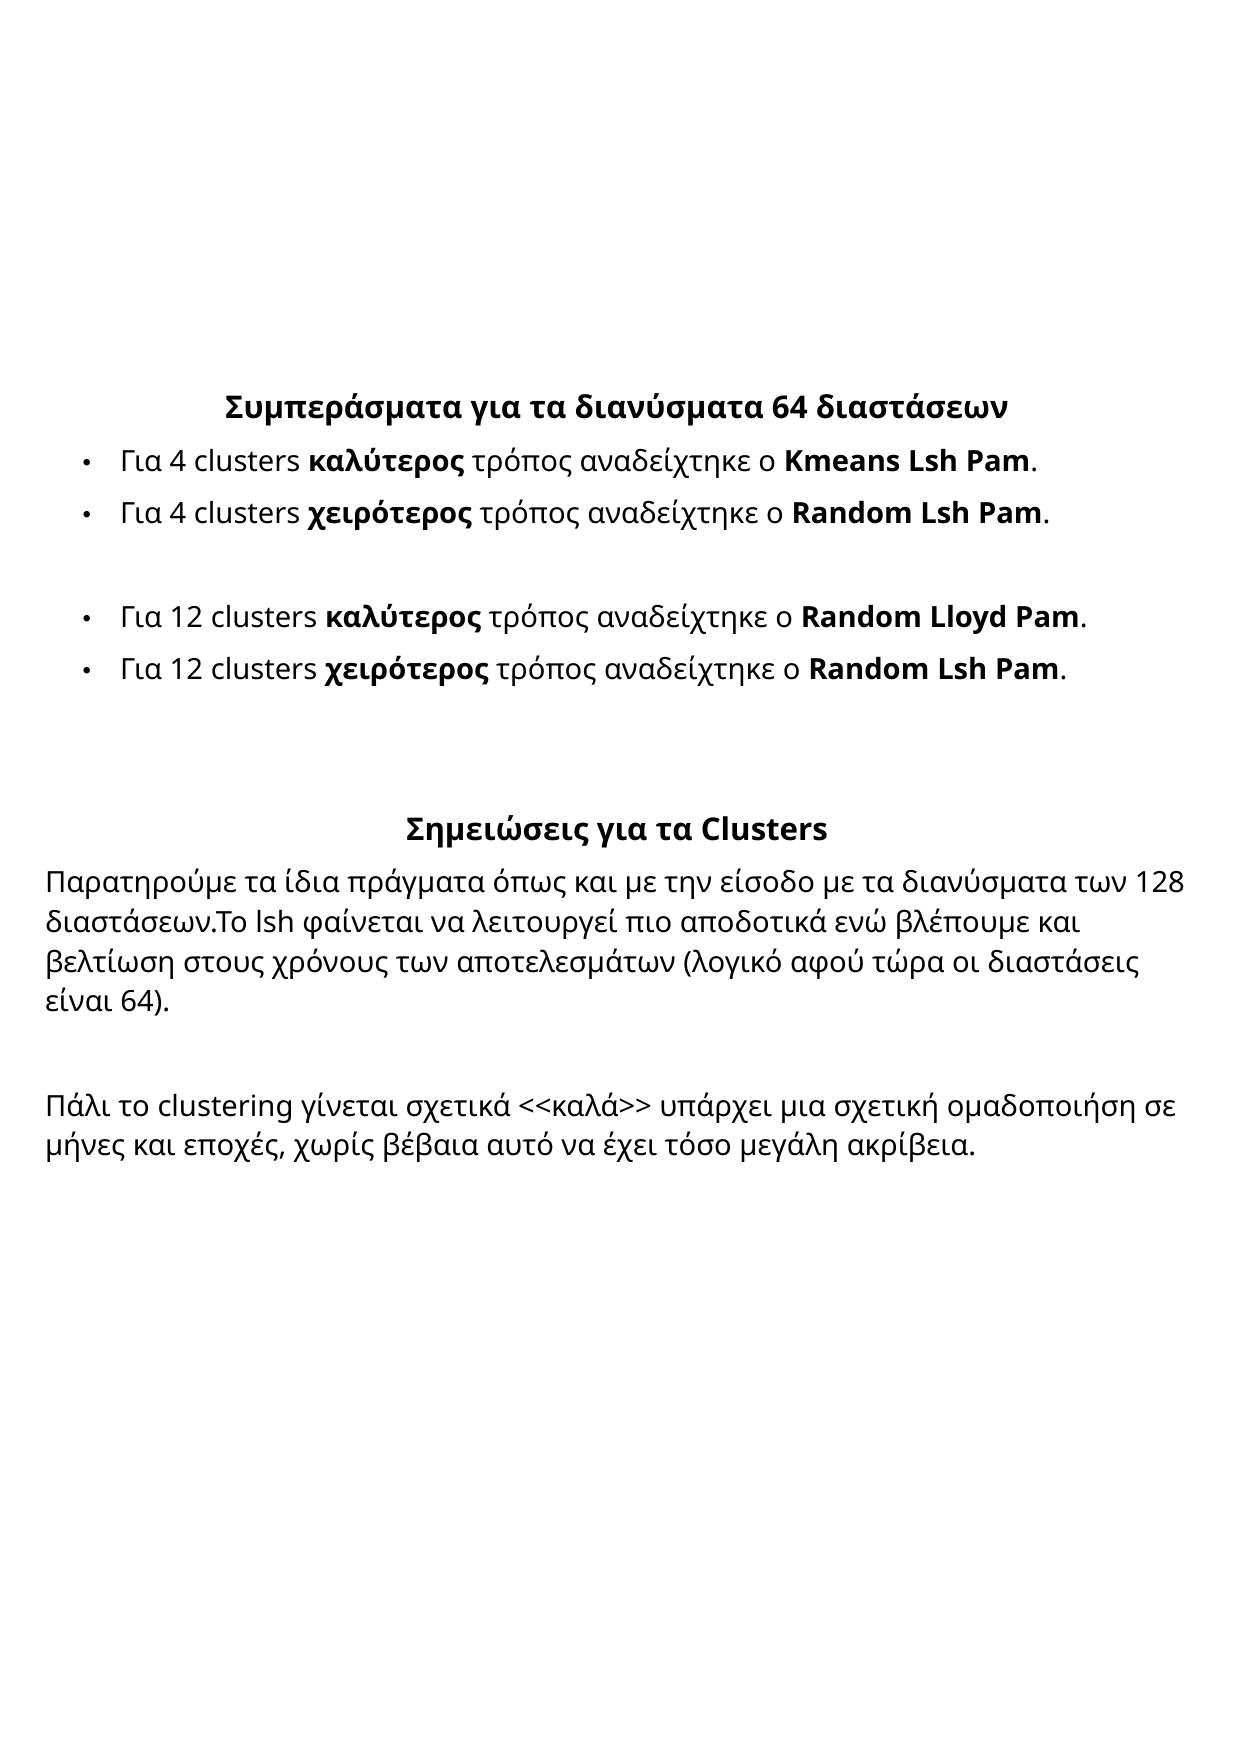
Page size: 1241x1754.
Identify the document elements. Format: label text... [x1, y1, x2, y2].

list Για 12 clusters χειρότερος τρόπος αναδείχτηκε ο Random Lsh Pam. [82, 649, 1189, 688]
subtitle Συμπεράσματα για τα διανύσματα 64 διαστάσεων [45, 385, 1189, 427]
list Για 4 clusters καλύτερος τρόπος αναδείχτηκε ο Kmeans Lsh Pam. [82, 440, 1189, 479]
text Πάλι το clustering γίνεται σχετικά <<καλά>> υπάρχει μια σχετική ομαδοποιήση σε μήνες και εποχές, χωρίς βέβαια αυτό να έχει τόσο μεγάλη ακρίβεια. [45, 1085, 1189, 1164]
list Για 12 clusters καλύτερος τρόπος αναδείχτηκε ο Random Lloyd Pam. [82, 596, 1189, 636]
text Παρατηρούμε τα ίδια πράγματα όπως και με την είσοδο με τα διανύσματα των 128 διαστάσεων.Το lsh φαίνεται να λειτουργεί πιο αποδοτικά ενώ βλέπουμε και βελτίωση στους χρόνους των αποτελεσμάτων (λογικό αφού τώρα οι διαστάσεις είναι 64). [45, 862, 1189, 1020]
subtitle Σημειώσεις για τα Clusters [45, 806, 1189, 849]
list Για 4 clusters χειρότερος τρόπος αναδείχτηκε ο Random Lsh Pam. [82, 492, 1189, 532]
